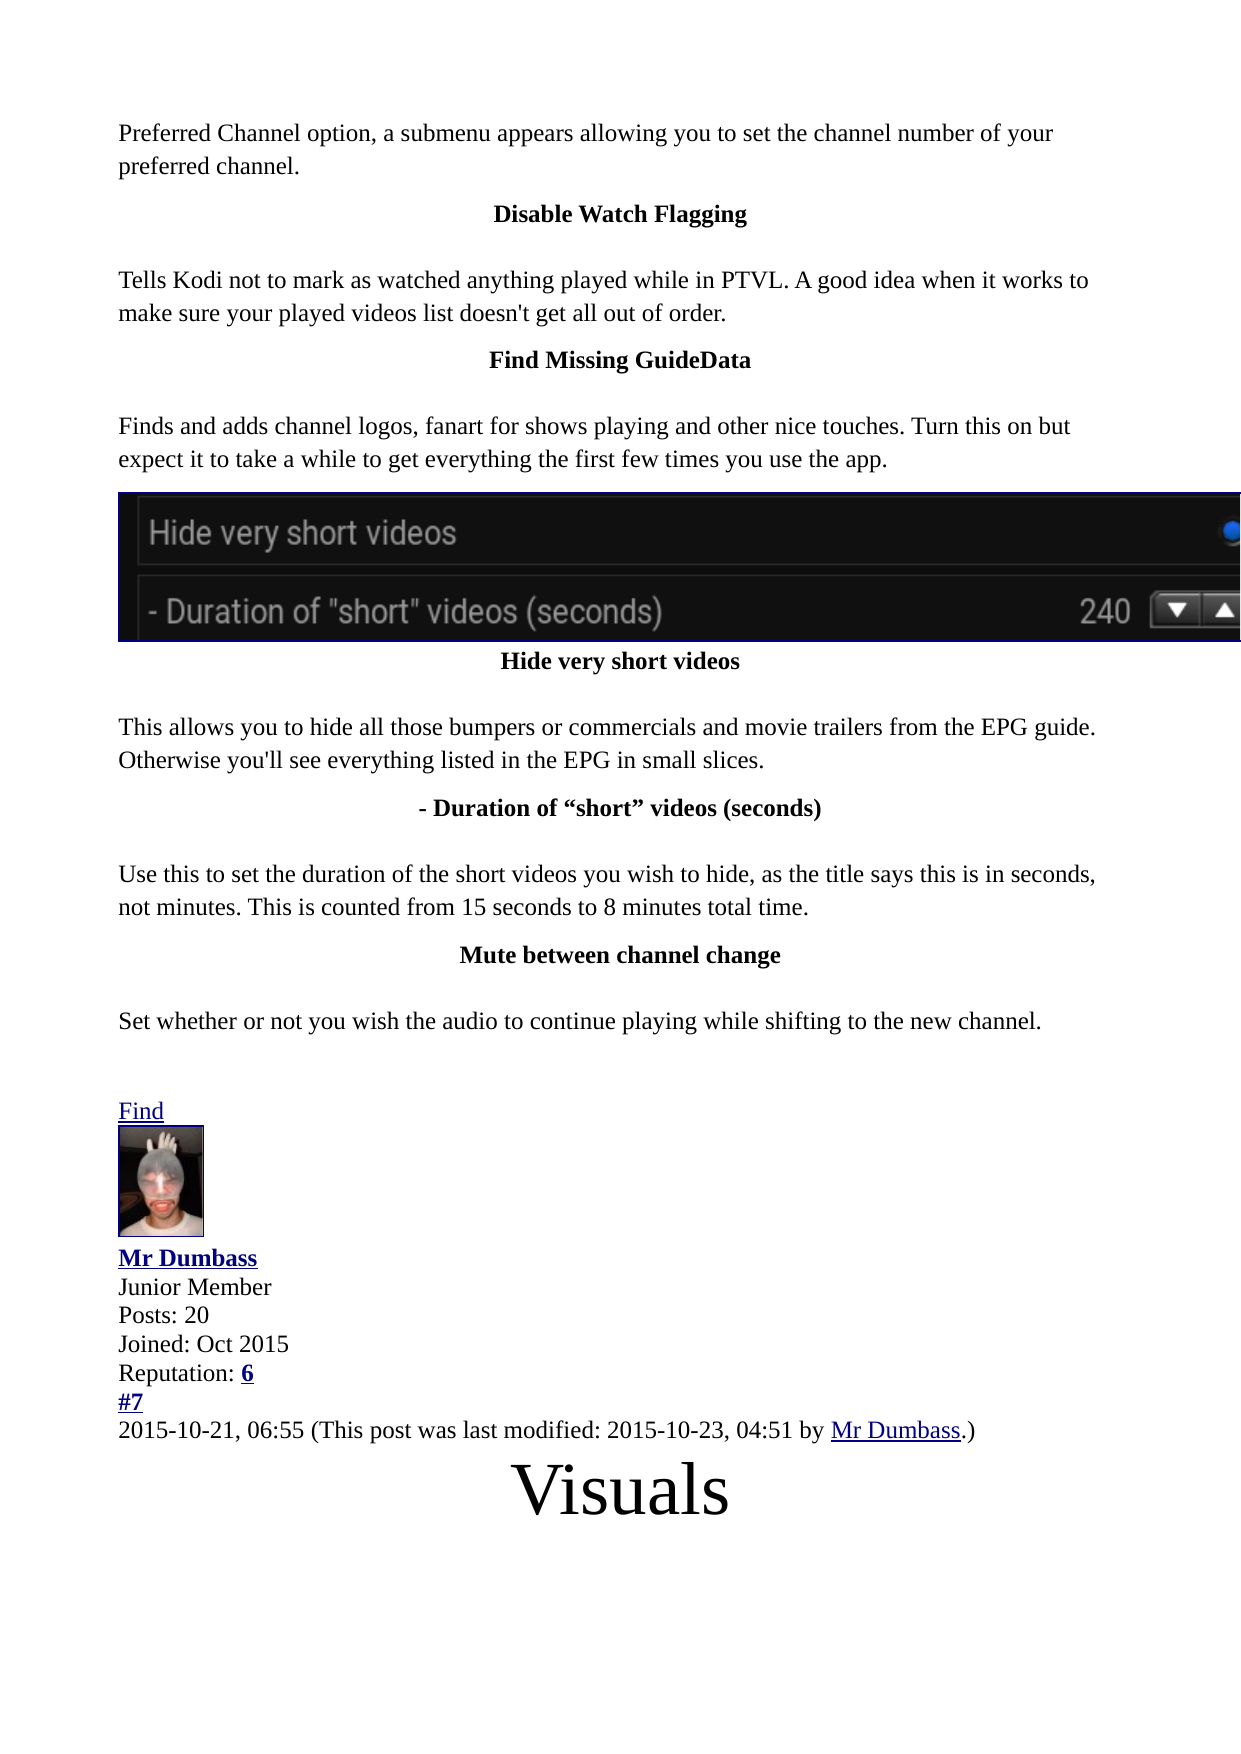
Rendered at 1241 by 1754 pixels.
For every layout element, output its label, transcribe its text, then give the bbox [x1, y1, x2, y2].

text Mute between channel change [118, 940, 1122, 968]
picture [120, 494, 1241, 640]
text - Duration of “short” videos (seconds) [118, 793, 1122, 822]
text Set whether or not you wish the audio to continue playing while shifting to the new channel. [118, 973, 1122, 1034]
text Find [118, 1096, 1122, 1125]
text Preferred Channel option, a submenu appears allowing you to set the channel number of your preferred channel. [118, 118, 1122, 180]
text Visuals [118, 1444, 1122, 1530]
text Hide very short videos [118, 646, 1122, 675]
picture [120, 1127, 203, 1236]
text This allows you to hide all those bumpers or commercials and movie trailers from the EPG guide. Otherwise you'll see everything listed in the EPG in small slices. [118, 679, 1122, 774]
text Tells Kodi not to mark as watched anything played while in PTVL. A good idea when it works to make sure your played videos list doesn't get all out of order. [118, 232, 1122, 327]
text Mr Dumbass Junior Member [118, 1243, 1122, 1300]
text Find Missing GuideData [118, 345, 1122, 374]
text Disable Watch Flagging [118, 199, 1122, 227]
text Posts: 20 Joined: Oct 2015 Reputation: 6 [118, 1300, 1122, 1387]
text Use this to set the duration of the short videos you wish to hide, as the title says this is in seconds, not minutes. This is counted from 15 seconds to 8 minutes total time. [118, 826, 1122, 921]
text 2015-10-21, 06:55 (This post was last modified: 2015-10-23, 04:51 by Mr Dumbass.) [118, 1415, 1122, 1444]
text Finds and adds channel logos, fanart for shows playing and other nice touches. Turn this on but expect it to take a while to get everything the first few times you use the app. [118, 378, 1122, 473]
text #7 [118, 1387, 1122, 1415]
